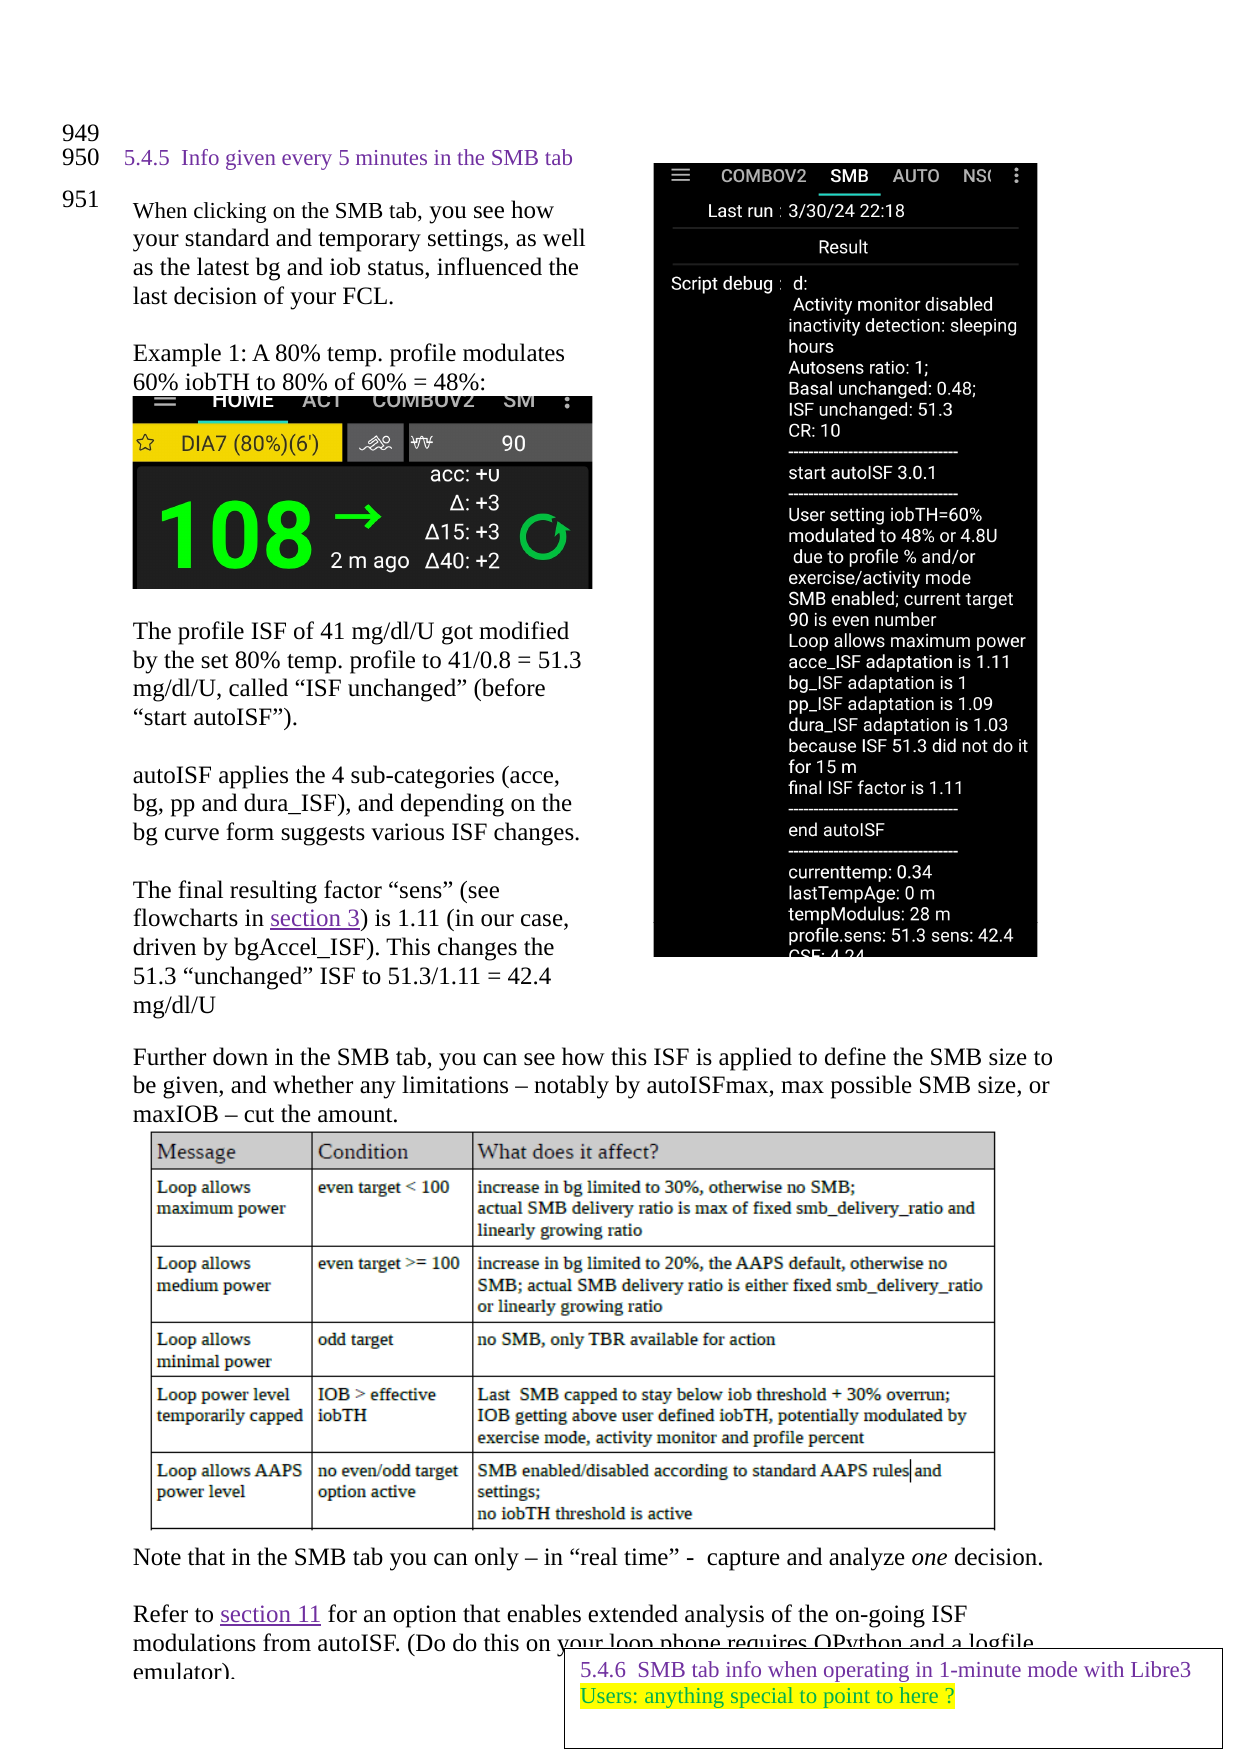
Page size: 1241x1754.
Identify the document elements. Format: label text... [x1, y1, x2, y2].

text Note that in the SMB tab you can only – in “real time” - capture and analyze one decision. [133, 1542, 1056, 1570]
text Users: anything special to point to here ? [580, 1682, 1207, 1709]
text The final resulting factor “sens” (see flowcharts in section 3) is 1.11 (in our case, driven by bgAccel_ISF). This changes the 51.3 “unchanged” ISF to 51.3/1.11 = 42.4 mg/dl/U [133, 875, 593, 1018]
text Refer to section 11 for an option that enables extended analysis of the on-going ISF modulations from autoISF. (Do do this on your loop phone requires QPython and a logfile emulator). [133, 1599, 1056, 1678]
text The profile ISF of 41 mg/dl/U got modified by the set 80% temp. profile to 41/0.8 = 51.3 mg/dl/U, called “ISF unchanged” (before “start autoISF”). [133, 616, 593, 731]
text Further down in the SMB tab, you can see how this ISF is applied to define the SMB size to be given, and whether any limitations – notably by autoISFmax, max possible SMB size, or maxIOB – cut the amount. [133, 1042, 1056, 1128]
text 5.4.6 SMB tab info when operating in 1-minute mode with Libre3 [580, 1656, 1207, 1682]
text 5.4.5 Info given every 5 minutes in the SMB tab [118, 144, 1122, 977]
text Example 1: A 80% temp. profile modulates 60% iobTH to 80% of 60% = 48%: [133, 338, 593, 396]
text autoISF applies the 4 sub-categories (acce, bg, pp and dura_ISF), and depending on the bg curve form suggests various ISF changes. [133, 760, 593, 846]
text When clicking on the SMB tab, you see how your standard and temporary settings, as well as the latest bg and iob status, influenced the last decision of your FCL. [133, 195, 593, 310]
